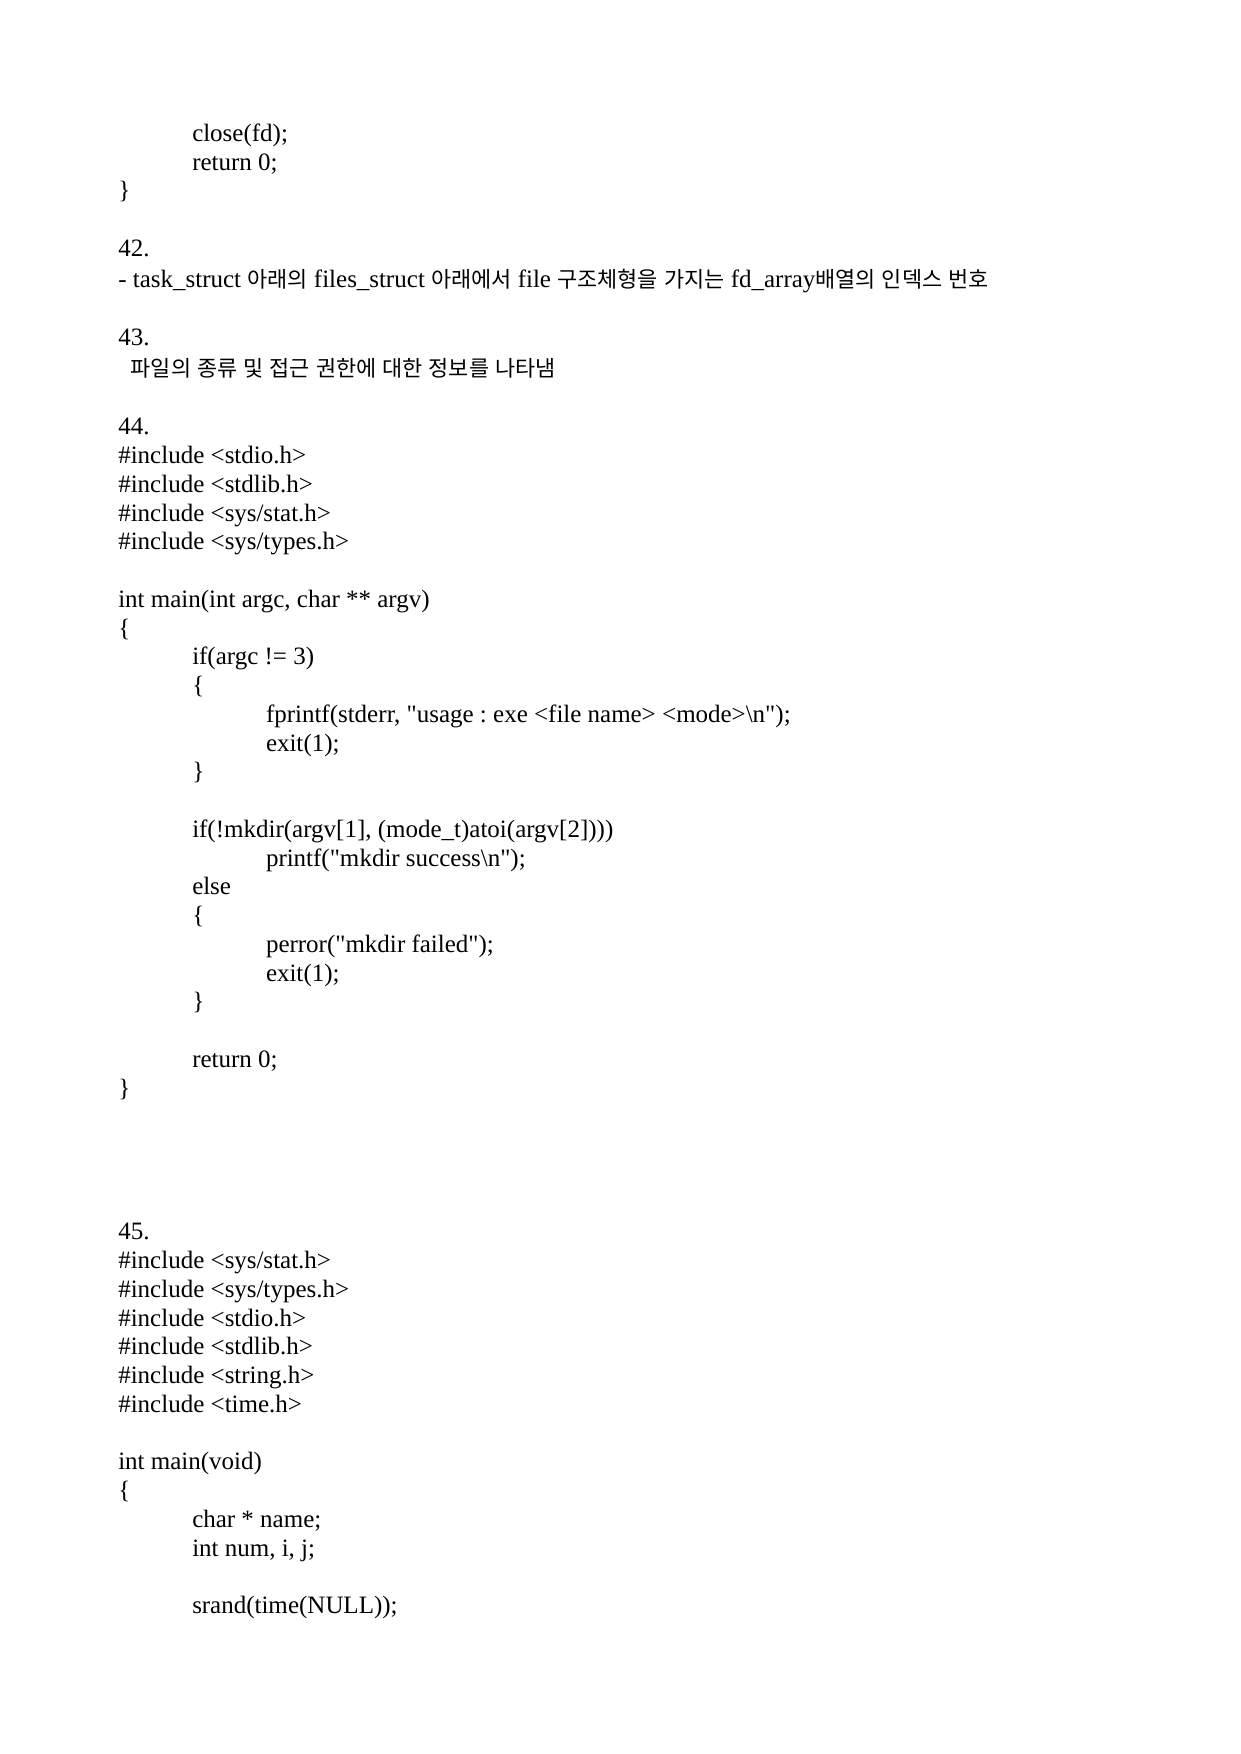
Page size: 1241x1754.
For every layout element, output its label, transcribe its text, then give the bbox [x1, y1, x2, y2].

text { [118, 1475, 1122, 1504]
text #include <time.h> [118, 1389, 1122, 1418]
text } [118, 986, 1122, 1015]
text 42. [118, 233, 1122, 262]
text { [118, 613, 1122, 641]
text exit(1); [118, 958, 1122, 986]
text #include <sys/types.h> [118, 526, 1122, 555]
text else [118, 871, 1122, 900]
text 파일의 종류 및 접근 권한에 대한 정보를 나타냄 [118, 351, 1122, 383]
text { [118, 670, 1122, 699]
text close(fd); [118, 118, 1122, 147]
text return 0; [118, 1044, 1122, 1073]
text #include <stdio.h> [118, 1303, 1122, 1331]
text int num, i, j; [118, 1533, 1122, 1561]
text srand(time(NULL)); [118, 1590, 1122, 1619]
text return 0; [118, 147, 1122, 176]
text #include <sys/stat.h> [118, 498, 1122, 526]
text #include <stdlib.h> [118, 469, 1122, 498]
text #include <stdlib.h> [118, 1331, 1122, 1360]
text if(argc != 3) [118, 641, 1122, 670]
text } [118, 176, 1122, 204]
text fprintf(stderr, "usage : exe <file name> <mode>\n"); [118, 699, 1122, 728]
text if(!mkdir(argv[1], (mode_t)atoi(argv[2]))) [118, 814, 1122, 843]
text } [118, 756, 1122, 785]
text #include <sys/types.h> [118, 1274, 1122, 1303]
text 45. [118, 1216, 1122, 1245]
text } [118, 1073, 1122, 1101]
text perror("mkdir failed"); [118, 929, 1122, 958]
text 44. [118, 411, 1122, 440]
text int main(void) [118, 1446, 1122, 1475]
text char * name; [118, 1504, 1122, 1533]
text printf("mkdir success\n"); [118, 843, 1122, 871]
text #include <sys/stat.h> [118, 1245, 1122, 1274]
text exit(1); [118, 728, 1122, 756]
text int main(int argc, char ** argv) [118, 584, 1122, 613]
text { [118, 900, 1122, 929]
text - task_struct 아래의 files_struct 아래에서 file 구조체형을 가지는 fd_array배열의 인덱스 번호 [118, 262, 1122, 293]
text 43. [118, 322, 1122, 351]
text #include <stdio.h> [118, 440, 1122, 469]
text #include <string.h> [118, 1360, 1122, 1389]
